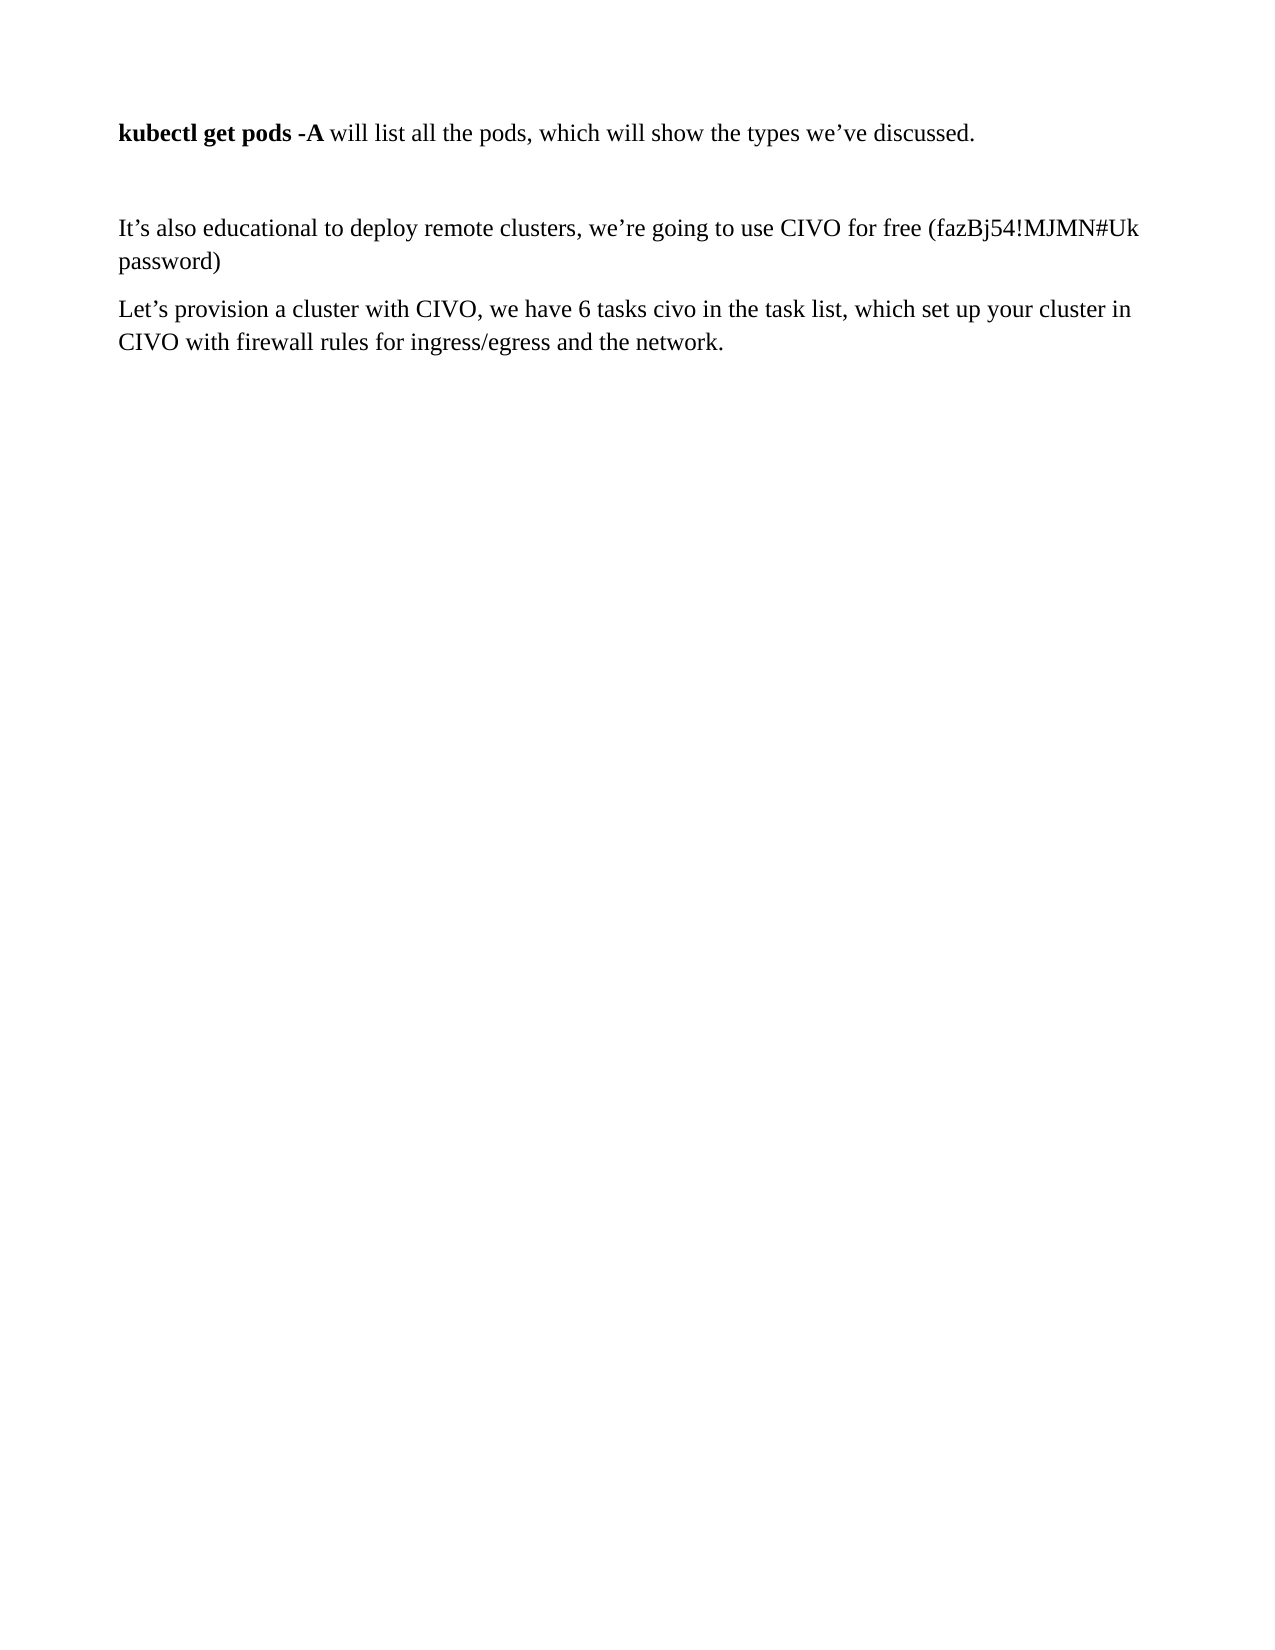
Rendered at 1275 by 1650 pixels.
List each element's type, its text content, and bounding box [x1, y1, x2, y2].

text kubectl get pods -A will list all the pods, which will show the types we’ve discussed. [118, 118, 1157, 147]
text Let’s provision a cluster with CIVO, we have 6 tasks civo in the task list, which set up your cluster in CIVO with firewall rules for ingress/egress and the network. [118, 294, 1157, 356]
text It’s also educational to deploy remote clusters, we’re going to use CIVO for free (fazBj54!MJMN#Uk password) [118, 213, 1157, 275]
